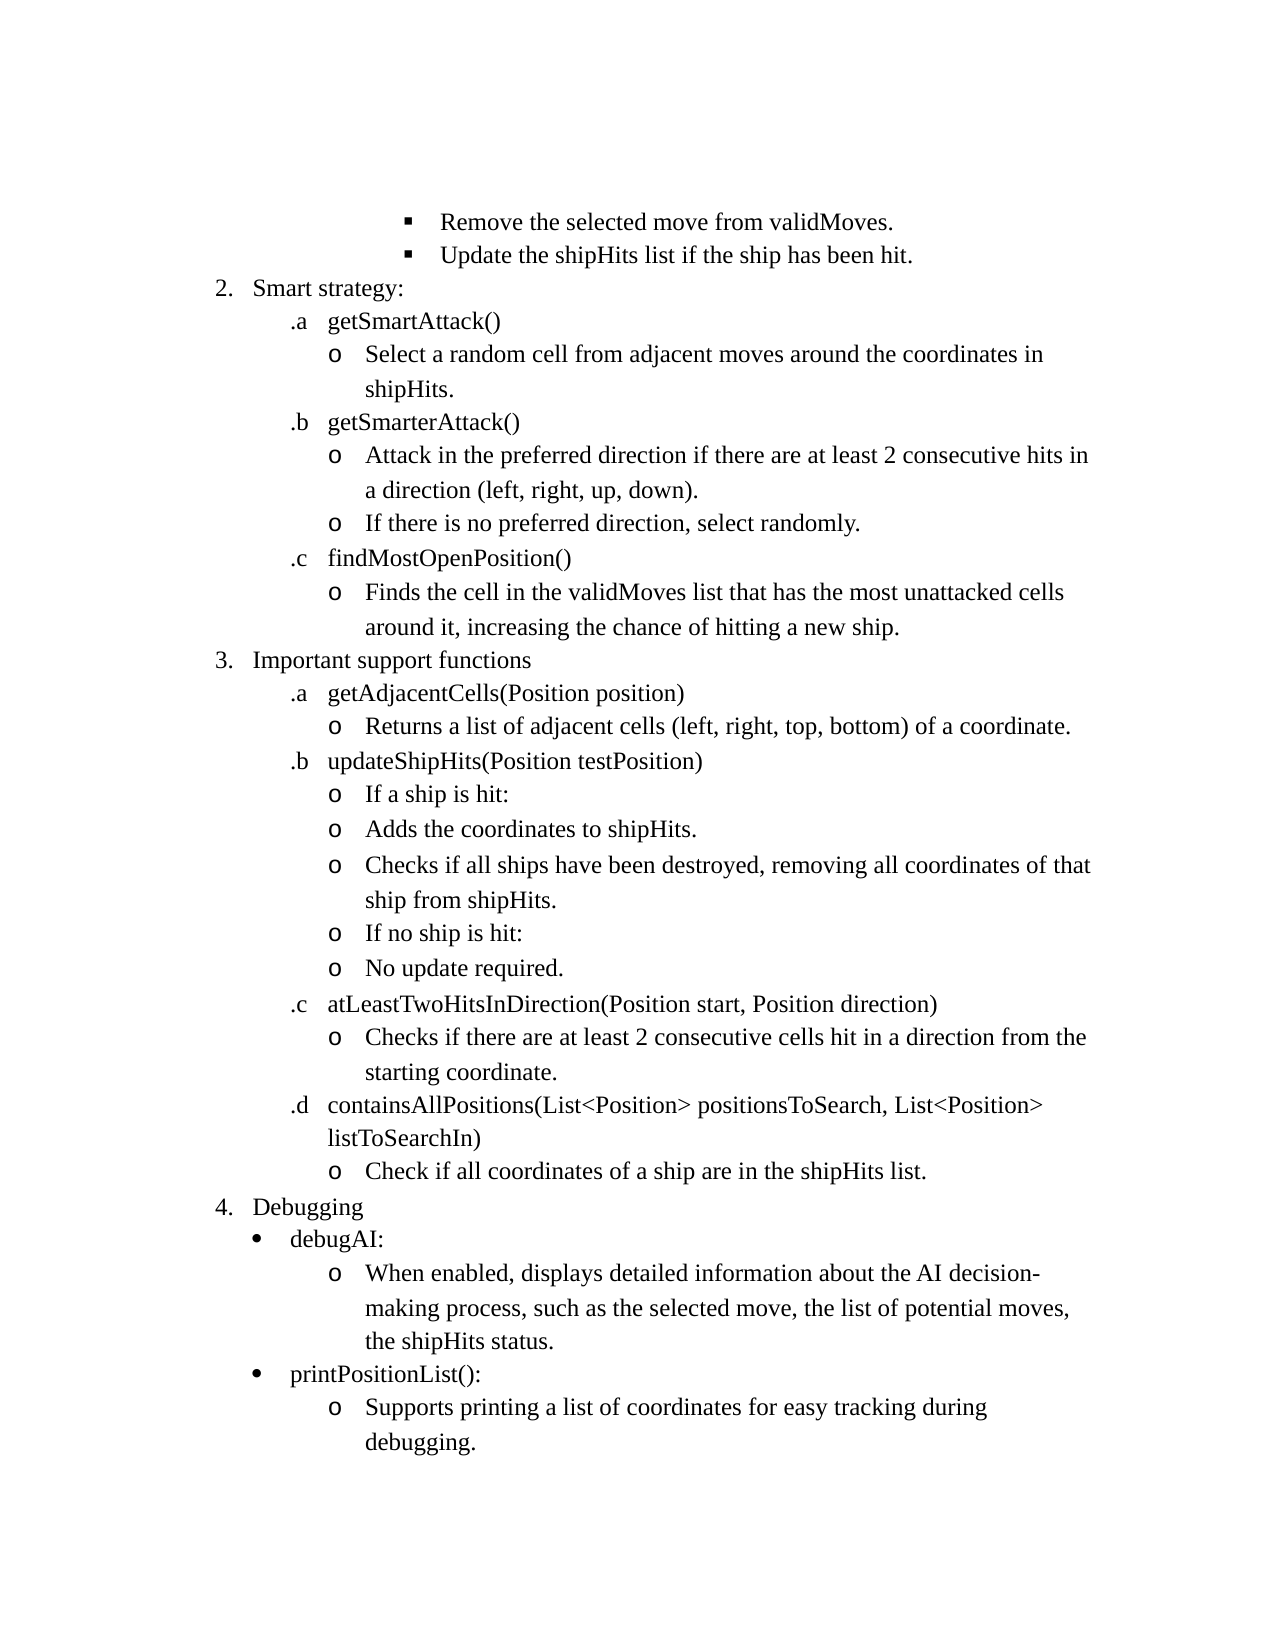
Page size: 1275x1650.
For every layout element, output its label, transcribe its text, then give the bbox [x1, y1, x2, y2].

list getSmarterAttack() [290, 407, 1098, 436]
list Smart strategy: [215, 273, 1098, 302]
list Check if all coordinates of a ship are in the shipHits list. [327, 1156, 1098, 1187]
list Supports printing a list of coordinates for easy tracking during debugging. [327, 1392, 1098, 1456]
list atLeastTwoHitsInDirection(Position start, Position direction) [290, 989, 1098, 1018]
list getAdjacentCells(Position position) [290, 678, 1098, 706]
list Select a random cell from adjacent moves around the coordinates in shipHits. [327, 339, 1098, 403]
list Checks if all ships have been destroyed, removing all coordinates of that ship from shipHits. [327, 850, 1098, 914]
list No update required. [327, 953, 1098, 984]
list printPositionList(): [252, 1359, 1098, 1387]
list Checks if there are at least 2 consecutive cells hit in a direction from the starting coordinate. [327, 1022, 1098, 1086]
list If a ship is hit: [327, 779, 1098, 810]
list Debugging [215, 1192, 1098, 1220]
list updateShipHits(Position testPosition) [290, 746, 1098, 775]
list Attack in the preferred direction if there are at least 2 consecutive hits in a direction (left, right, up, down). [327, 440, 1098, 504]
list containsAllPositions(List<Position> positionsToSearch, List<Position> listToSearchIn) [290, 1090, 1098, 1152]
list When enabled, displays detailed information about the AI ​​decision-making process, such as the selected move, the list of potential moves, the shipHits status. [327, 1258, 1098, 1354]
list Remove the selected move from validMoves. [402, 207, 1098, 236]
list Adds the coordinates to shipHits. [327, 814, 1098, 845]
list If there is no preferred direction, select randomly. [327, 508, 1098, 539]
list Returns a list of adjacent cells (left, right, top, bottom) of a coordinate. [327, 711, 1098, 742]
list If no ship is hit: [327, 918, 1098, 949]
list Important support functions [215, 645, 1098, 673]
list Finds the cell in the validMoves list that has the most unattacked cells around it, increasing the chance of hitting a new ship. [327, 577, 1098, 640]
list getSmartAttack() [290, 306, 1098, 334]
list debugAI: [252, 1224, 1098, 1253]
list Update the shipHits list if the ship has been hit. [402, 240, 1098, 268]
list findMostOpenPosition() [290, 543, 1098, 572]
